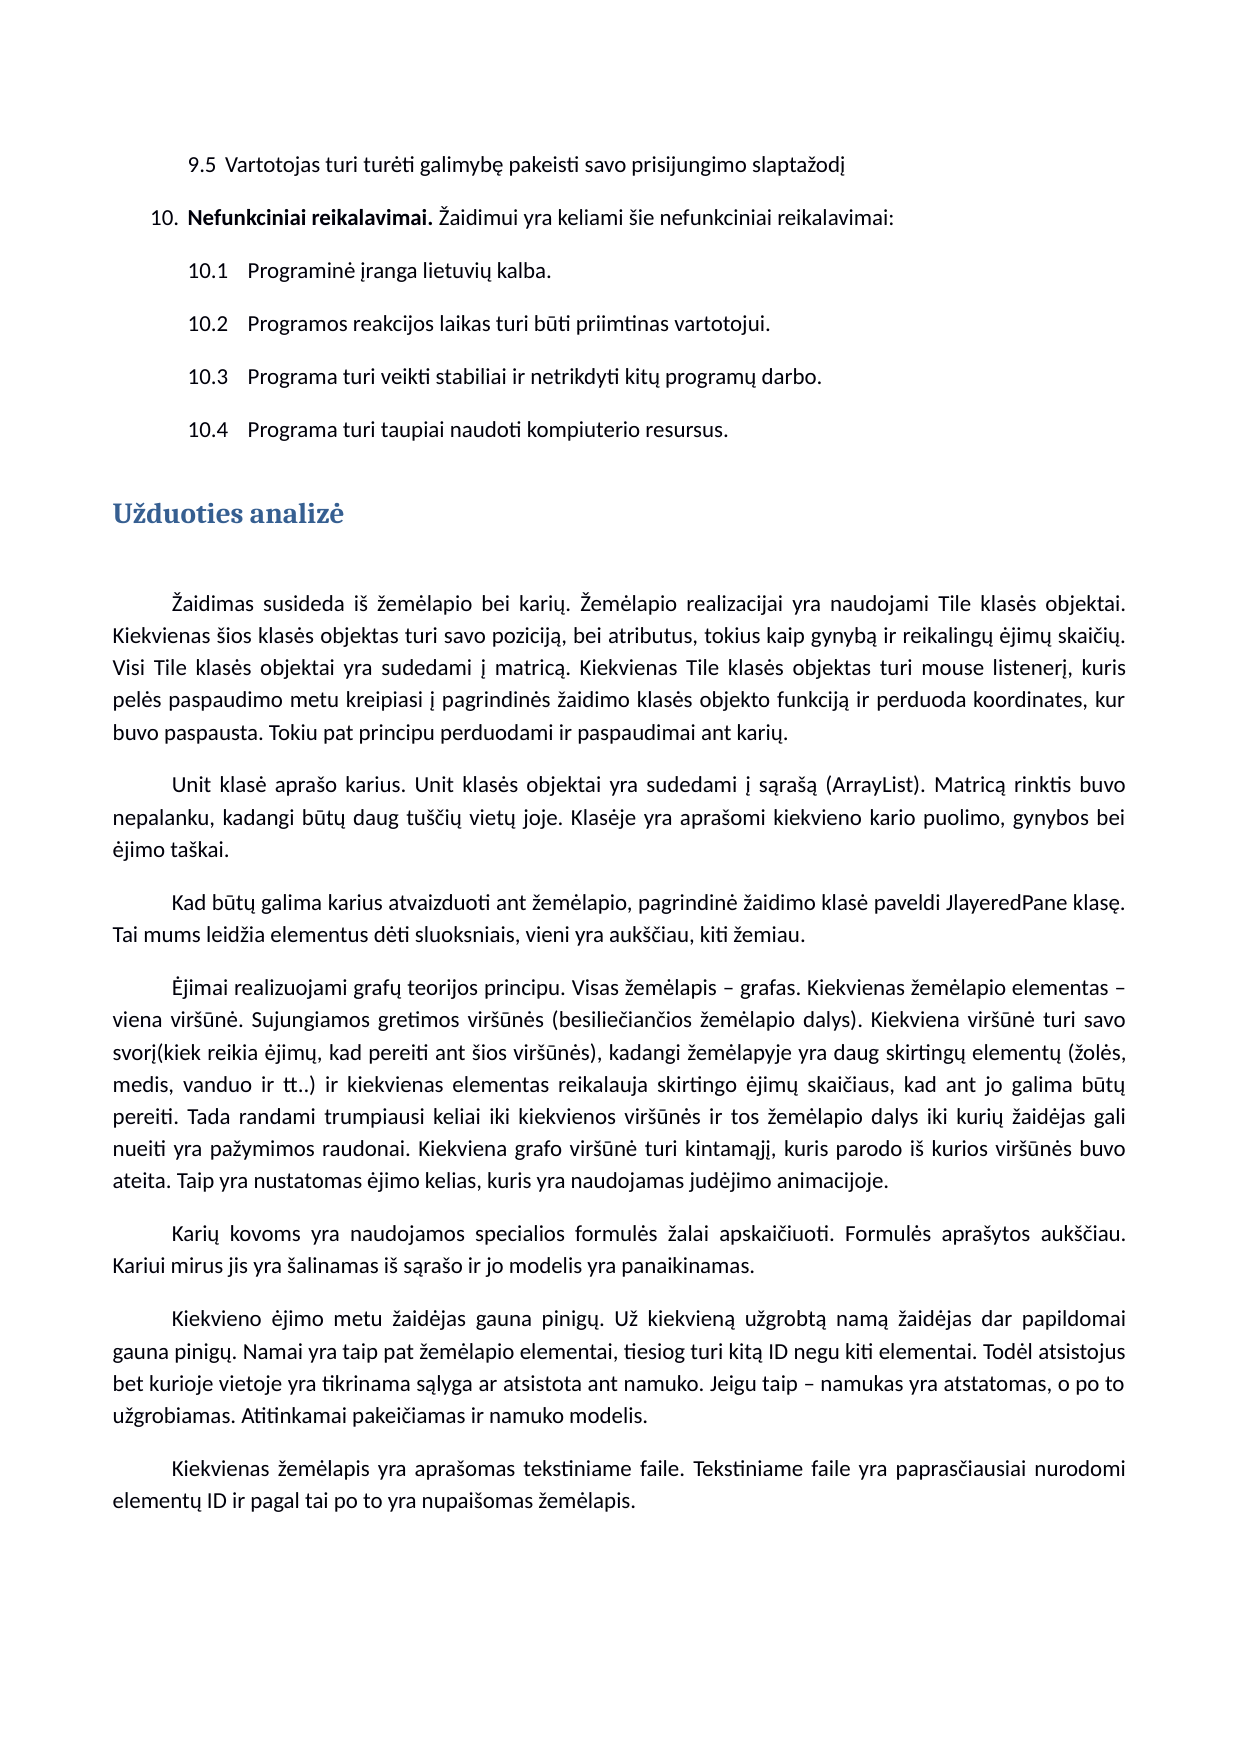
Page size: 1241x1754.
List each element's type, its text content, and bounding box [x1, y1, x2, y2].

list Nefunkciniai reikalavimai. Žaidimui yra keliami šie nefunkciniai reikalavimai: [150, 203, 1128, 231]
list Programos reakcijos laikas turi būti priimtinas vartotojui. [187, 309, 1128, 337]
text Karių kovoms yra naudojamos specialios formulės žalai apskaičiuoti. Formulės aprašytos aukščiau. Kariui mirus jis yra šalinamas iš sąrašo ir jo modelis yra panaikinamas. [112, 1219, 1128, 1279]
list Programinė įranga lietuvių kalba. [187, 256, 1128, 284]
text Kiekvieno ėjimo metu žaidėjas gauna pinigų. Už kiekvieną užgrobtą namą žaidėjas dar papildomai gauna pinigų. Namai yra taip pat žemėlapio elementai, tiesiog turi kitą ID negu kiti elementai. Todėl atsistojus bet kurioje vietoje yra tikrinama sąlyga ar atsistota ant namuko. Jeigu taip – namukas yra atstatomas, o po to užgrobiamas. Atitinkamai pakeičiamas ir namuko modelis. [112, 1304, 1128, 1429]
subtitle Užduoties analizė [112, 497, 1128, 531]
text Žaidimas susideda iš žemėlapio bei karių. Žemėlapio realizacijai yra naudojami Tile klasės objektai. Kiekvienas šios klasės objektas turi savo poziciją, bei atributus, tokius kaip gynybą ir reikalingų ėjimų skaičių. Visi Tile klasės objektai yra sudedami į matricą. Kiekvienas Tile klasės objektas turi mouse listenerį, kuris pelės paspaudimo metu kreipiasi į pagrindinės žaidimo klasės objekto funkciją ir perduoda koordinates, kur buvo paspausta. Tokiu pat principu perduodami ir paspaudimai ant karių. [112, 589, 1128, 746]
text Kad būtų galima karius atvaizduoti ant žemėlapio, pagrindinė žaidimo klasė paveldi JlayeredPane klasę. Tai mums leidžia elementus dėti sluoksniais, vieni yra aukščiau, kiti žemiau. [112, 888, 1128, 948]
list Programa turi veikti stabiliai ir netrikdyti kitų programų darbo. [187, 362, 1128, 390]
list Vartotojas turi turėti galimybę pakeisti savo prisijungimo slaptažodį [187, 150, 1128, 178]
text Kiekvienas žemėlapis yra aprašomas tekstiniame faile. Tekstiniame faile yra paprasčiausiai nurodomi elementų ID ir pagal tai po to yra nupaišomas žemėlapis. [112, 1454, 1128, 1514]
text Unit klasė aprašo karius. Unit klasės objektai yra sudedami į sąrašą (ArrayList). Matricą rinktis buvo nepalanku, kadangi būtų daug tuščių vietų joje. Klasėje yra aprašomi kiekvieno kario puolimo, gynybos bei ėjimo taškai. [112, 771, 1128, 863]
text Ėjimai realizuojami grafų teorijos principu. Visas žemėlapis – grafas. Kiekvienas žemėlapio elementas – viena viršūnė. Sujungiamos gretimos viršūnės (besiliečiančios žemėlapio dalys). Kiekviena viršūnė turi savo svorį(kiek reikia ėjimų, kad pereiti ant šios viršūnės), kadangi žemėlapyje yra daug skirtingų elementų (žolės, medis, vanduo ir tt..) ir kiekvienas elementas reikalauja skirtingo ėjimų skaičiaus, kad ant jo galima būtų pereiti. Tada randami trumpiausi keliai iki kiekvienos viršūnės ir tos žemėlapio dalys iki kurių žaidėjas gali nueiti yra pažymimos raudonai. Kiekviena grafo viršūnė turi kintamąjį, kuris parodo iš kurios viršūnės buvo ateita. Taip yra nustatomas ėjimo kelias, kuris yra naudojamas judėjimo animacijoje. [112, 973, 1128, 1194]
list Programa turi taupiai naudoti kompiuterio resursus. [187, 415, 1128, 443]
